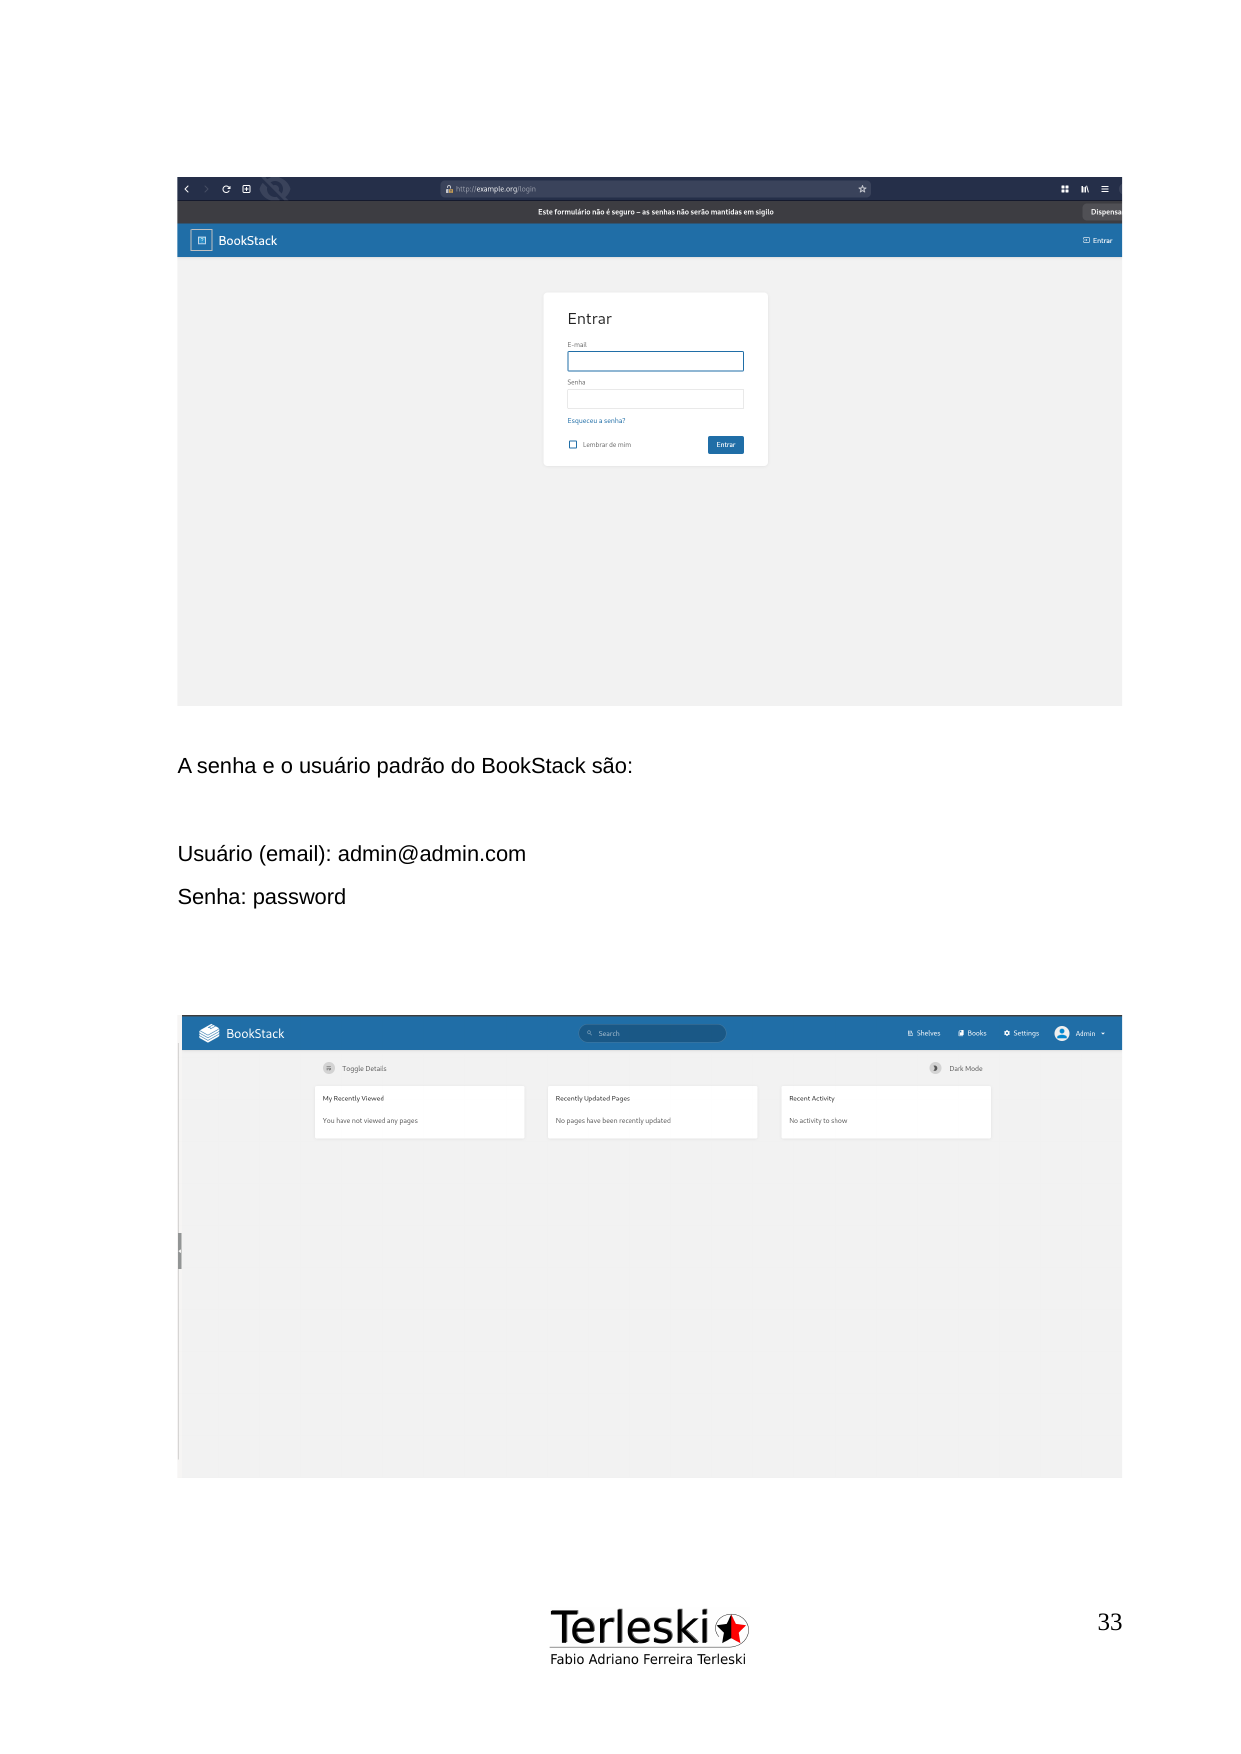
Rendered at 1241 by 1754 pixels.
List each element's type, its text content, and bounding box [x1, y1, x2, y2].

text Usuário (email): admin@admin.com [177, 840, 1122, 866]
picture [177, 177, 1123, 706]
text Senha: password [177, 884, 1122, 909]
picture [177, 1015, 1123, 1478]
text A senha e o usuário padrão do BookStack são: [177, 753, 1122, 778]
picture [549, 1607, 750, 1667]
